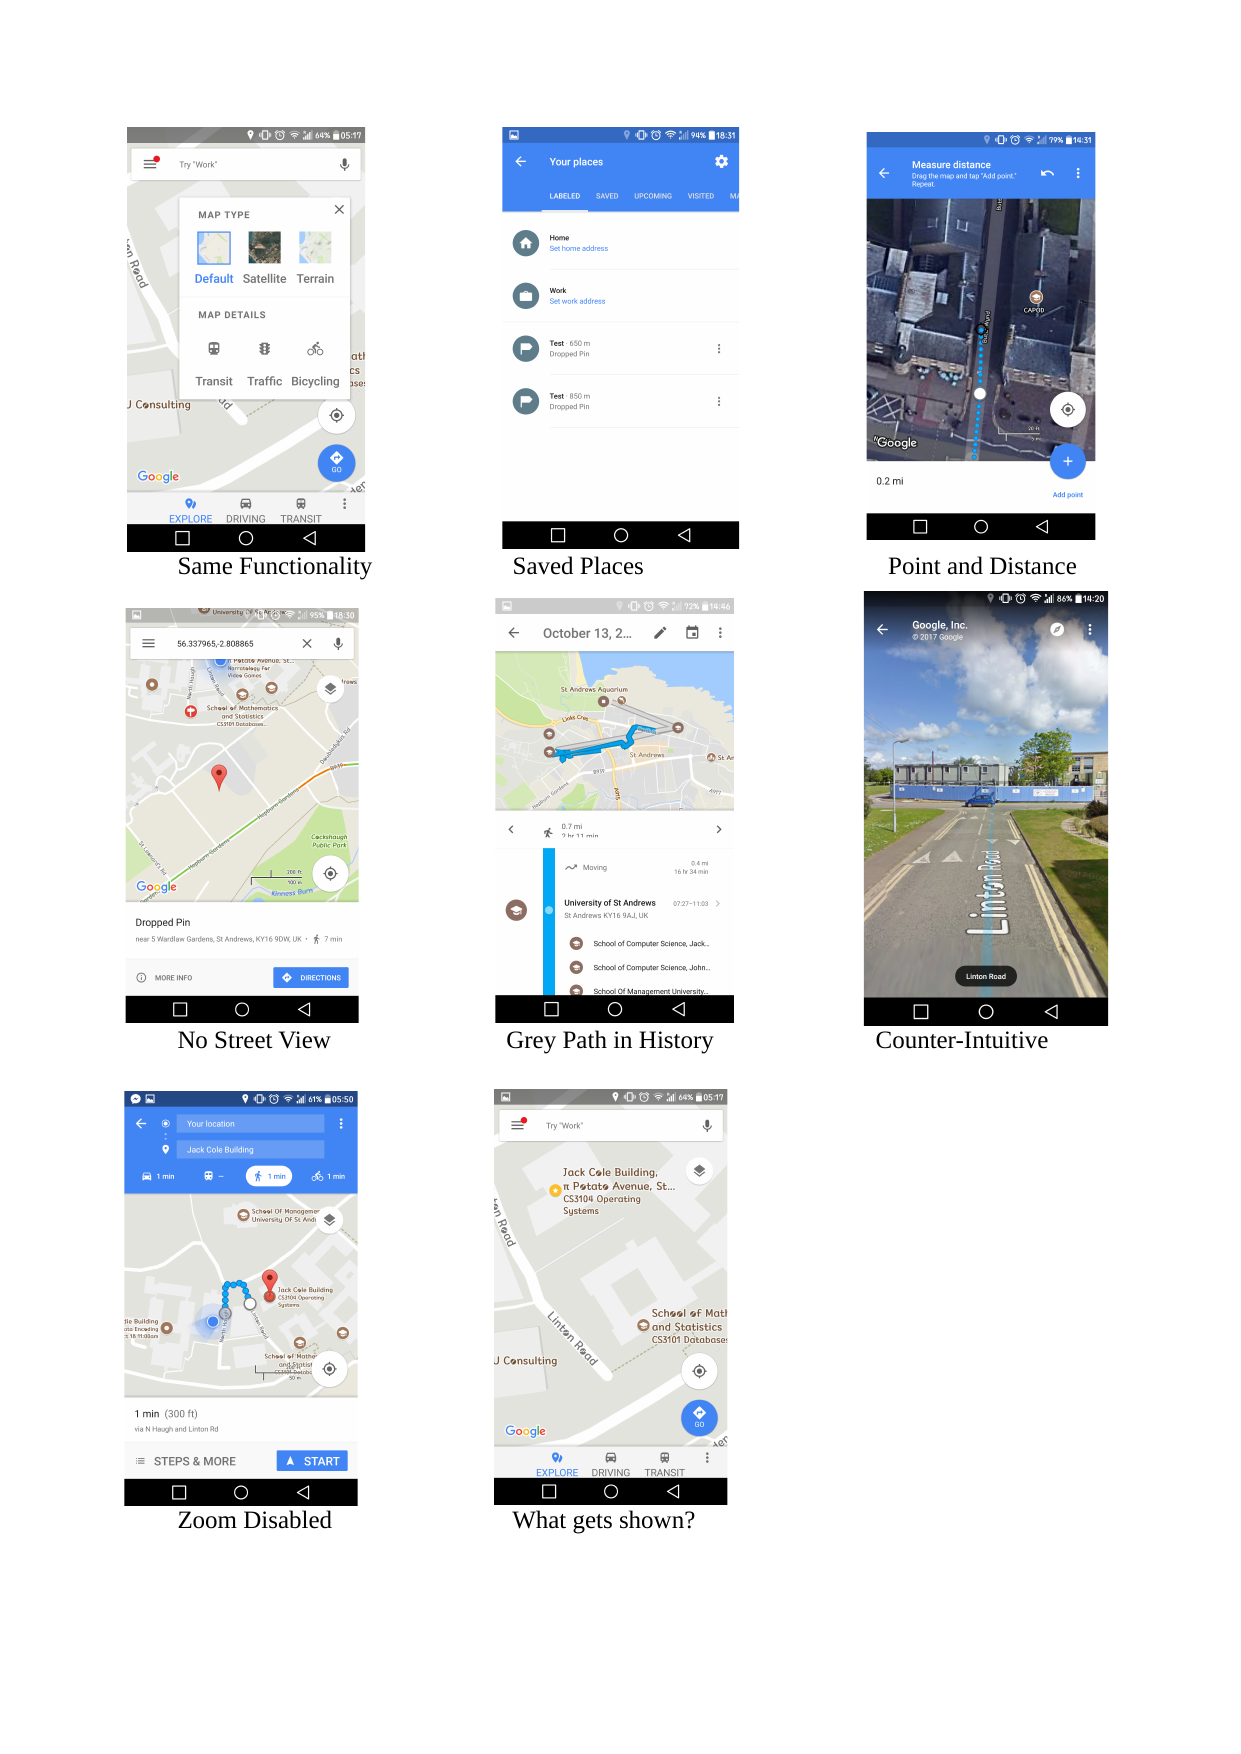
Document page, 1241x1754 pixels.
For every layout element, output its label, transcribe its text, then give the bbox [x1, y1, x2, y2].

text No Street View Grey Path in History Counter-Intuitive [118, 580, 1122, 1054]
picture [863, 591, 1109, 1026]
picture [124, 1091, 358, 1506]
text Same Functionality Saved Places Point and Distance [118, 118, 1122, 580]
picture [866, 132, 1096, 540]
picture [502, 127, 740, 549]
text Zoom Disabled What gets shown? [118, 1083, 1122, 1534]
picture [127, 127, 366, 552]
picture [495, 598, 734, 1023]
picture [494, 1089, 728, 1505]
picture [125, 608, 359, 1023]
